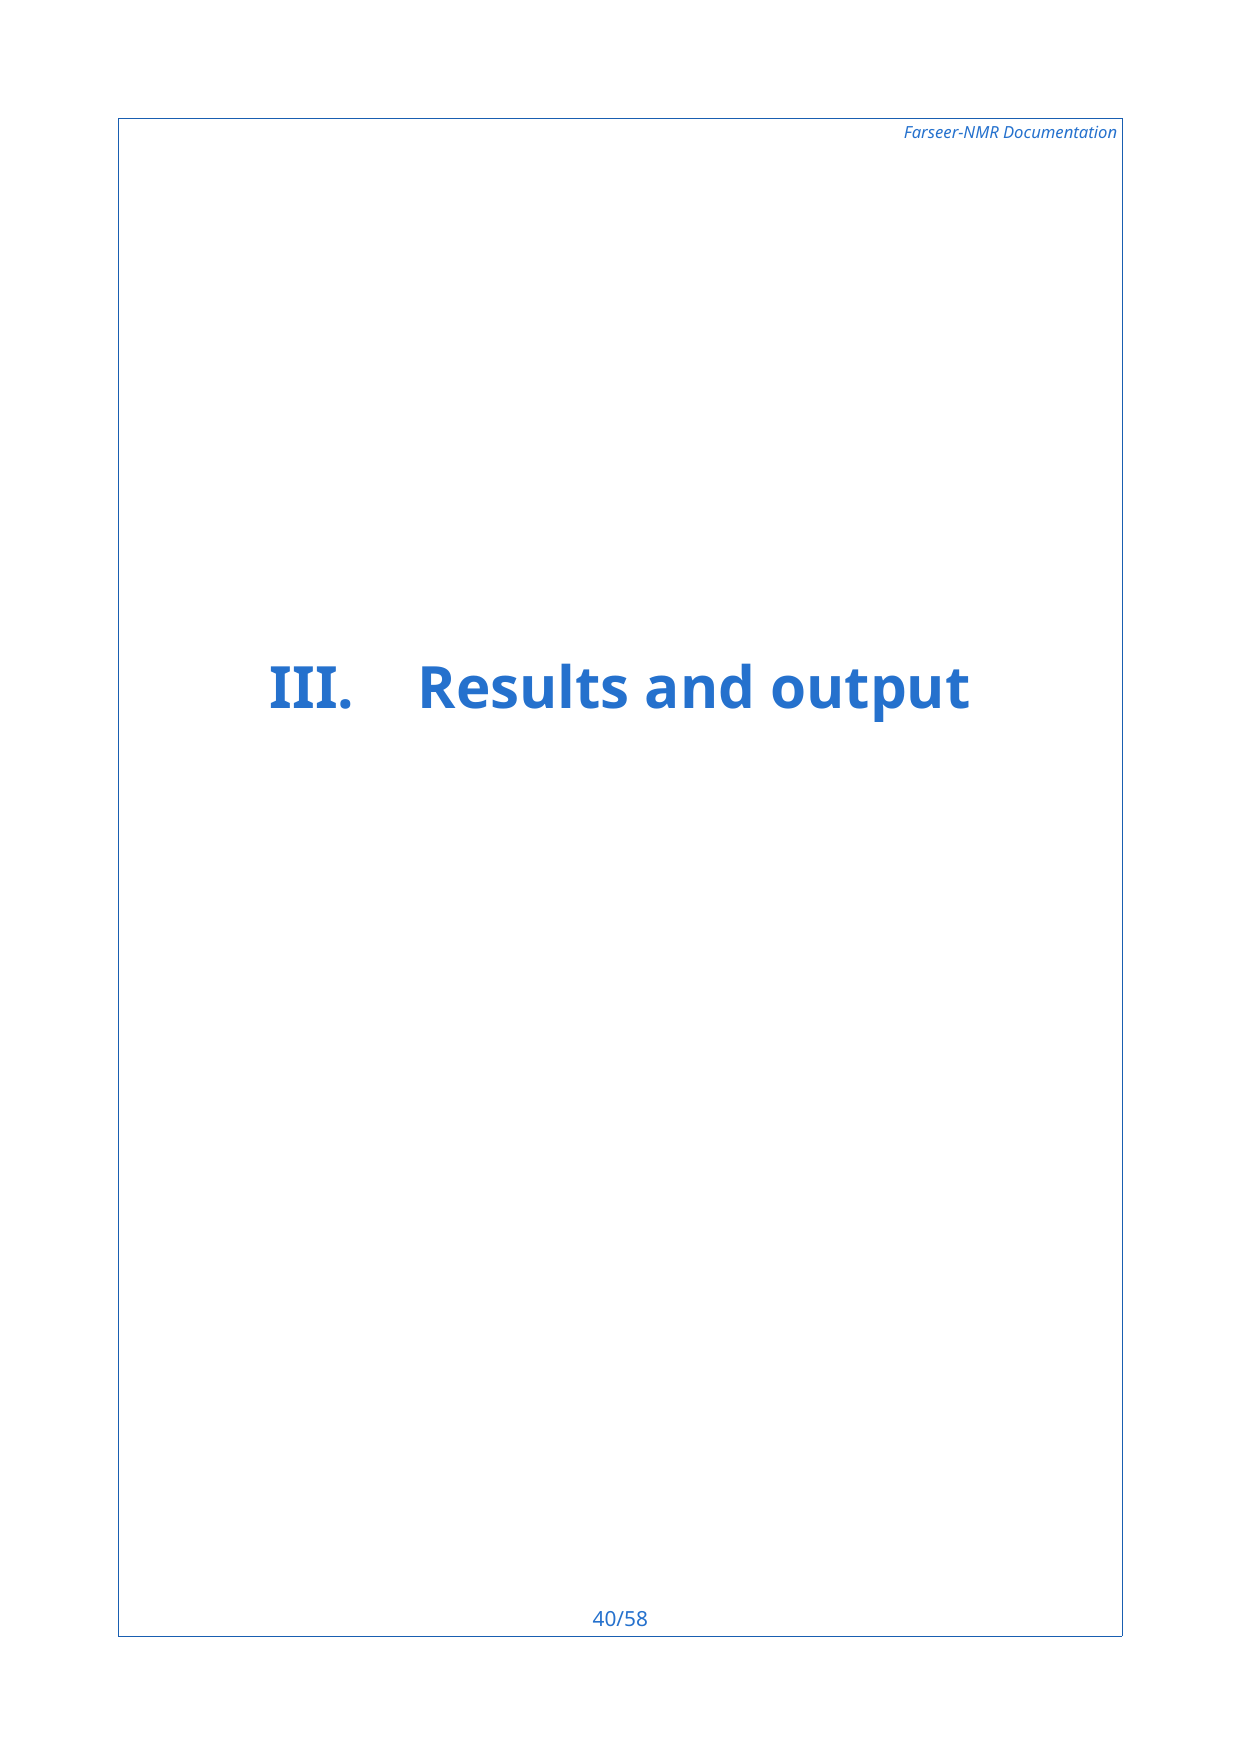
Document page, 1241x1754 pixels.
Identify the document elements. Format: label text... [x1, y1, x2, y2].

subtitle Results and output [121, 646, 1119, 725]
